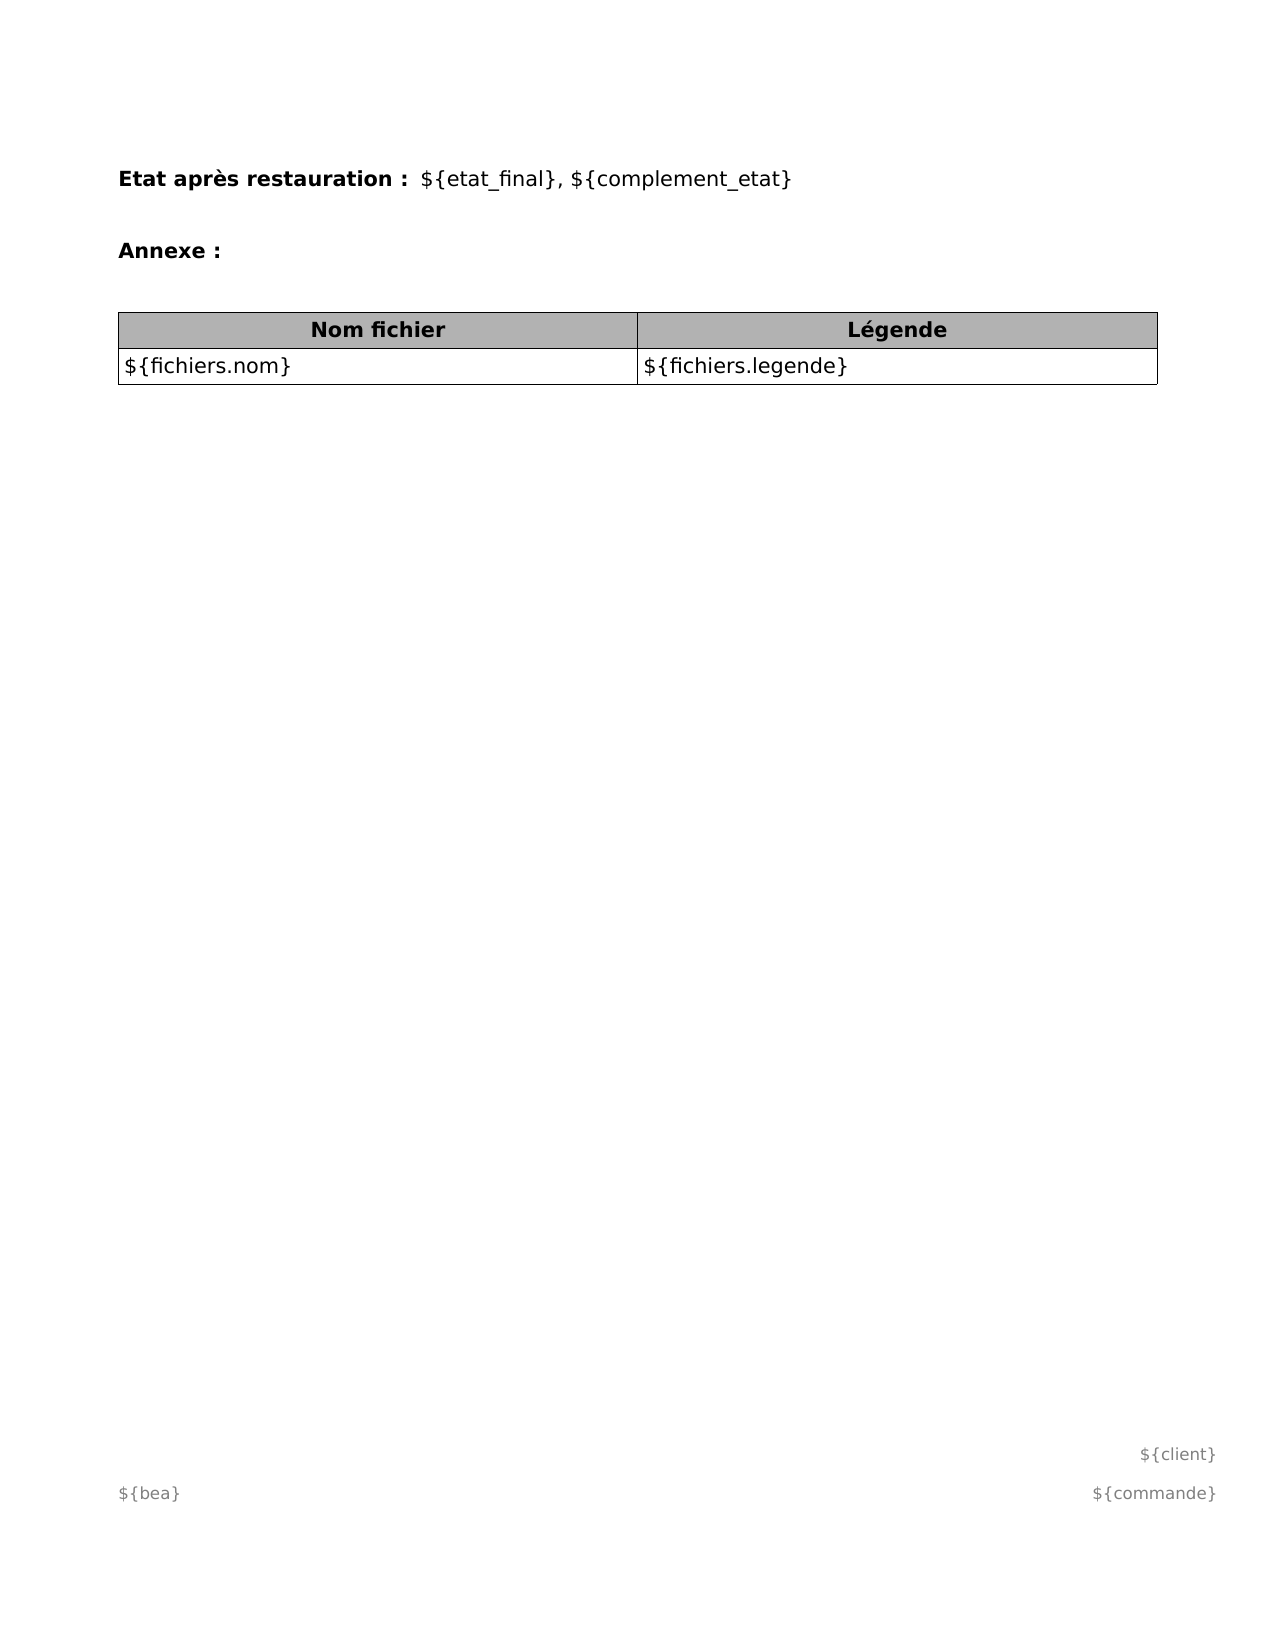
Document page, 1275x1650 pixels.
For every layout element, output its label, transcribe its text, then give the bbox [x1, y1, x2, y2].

table_cell ${fichiers.legende} [638, 349, 1157, 384]
table_header Légende [638, 313, 1157, 348]
table_cell ${fichiers.nom} [119, 349, 637, 384]
text Etat après restauration : ${etat_final}, ${complement_etat} [118, 167, 1157, 191]
text Annexe : [118, 239, 1157, 264]
table_header Nom fichier [119, 313, 637, 348]
